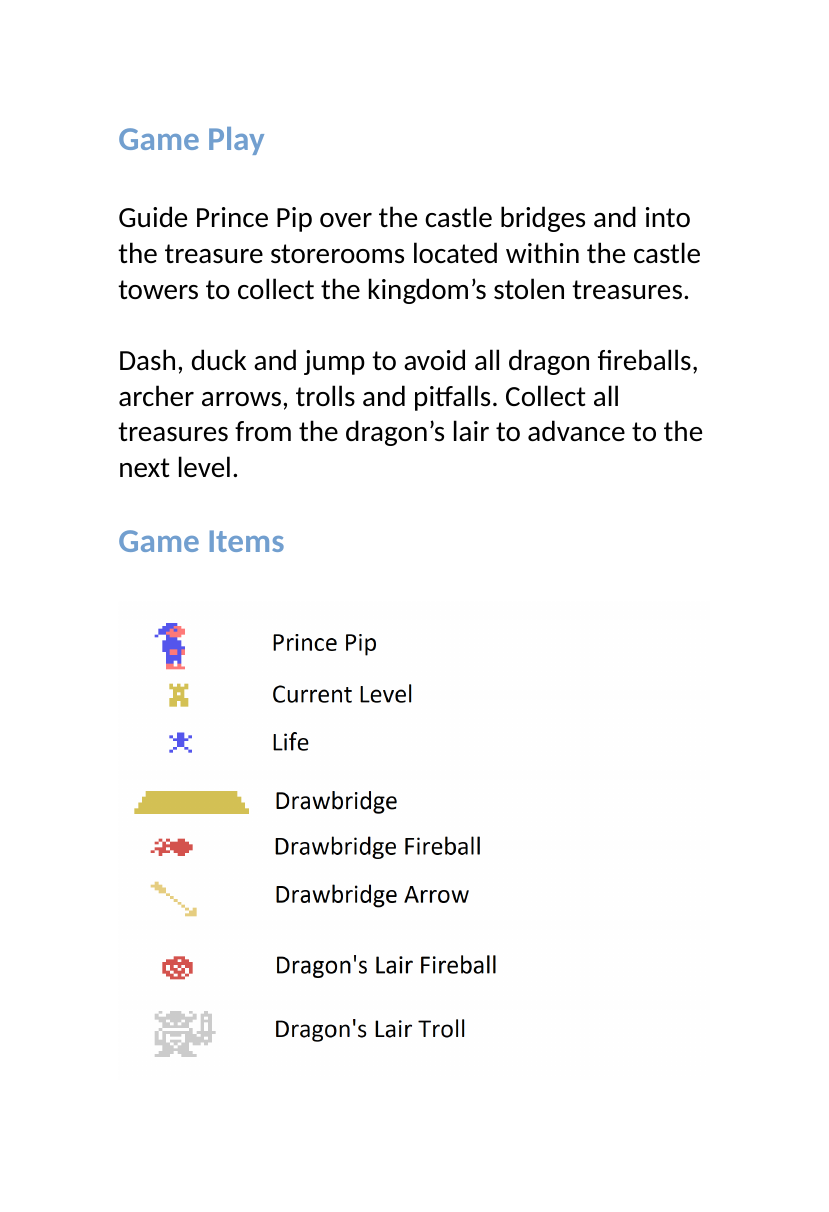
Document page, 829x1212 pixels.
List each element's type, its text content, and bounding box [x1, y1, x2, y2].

text Dash, duck and jump to avoid all dragon fireballs, archer arrows, trolls and pitfalls. Collect all treasures from the dragon’s lair to advance to the next level. [118, 342, 710, 484]
text Guide Prince Pip over the castle bridges and into the treasure storerooms located within the castle towers to collect the kingdom’s stolen treasures. [118, 199, 710, 306]
text Game Play [118, 118, 710, 159]
text Game Items [118, 520, 710, 561]
picture [118, 601, 710, 1080]
